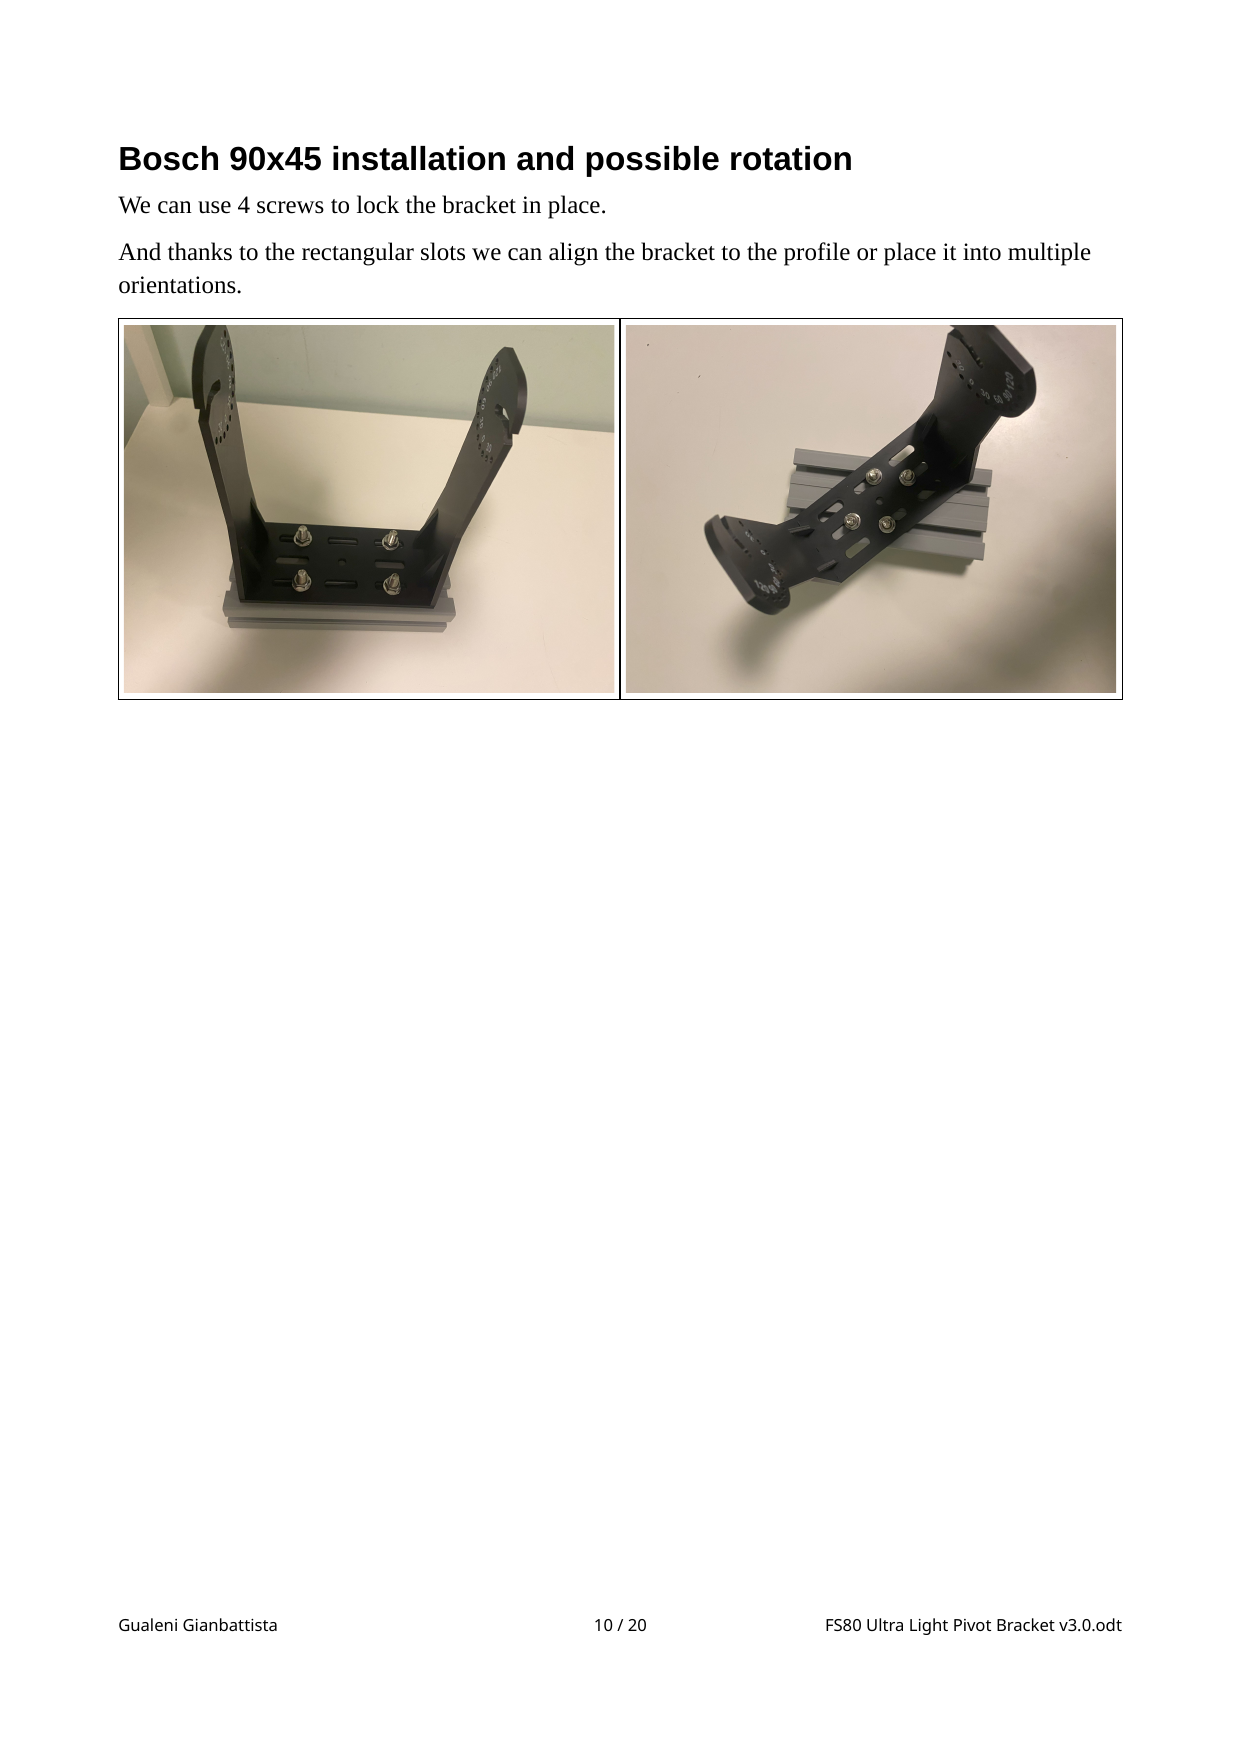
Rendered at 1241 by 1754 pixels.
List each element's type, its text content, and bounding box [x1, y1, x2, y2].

table_header [621, 319, 1122, 698]
picture [625, 325, 1117, 693]
text We can use 4 screws to lock the bracket in place. [118, 190, 1122, 219]
picture [123, 325, 615, 693]
table_header [119, 319, 619, 698]
text And thanks to the rectangular slots we can align the bracket to the profile or place it into multiple orientations. [118, 237, 1122, 299]
subtitle Bosch 90x45 installation and possible rotation [118, 139, 1122, 177]
